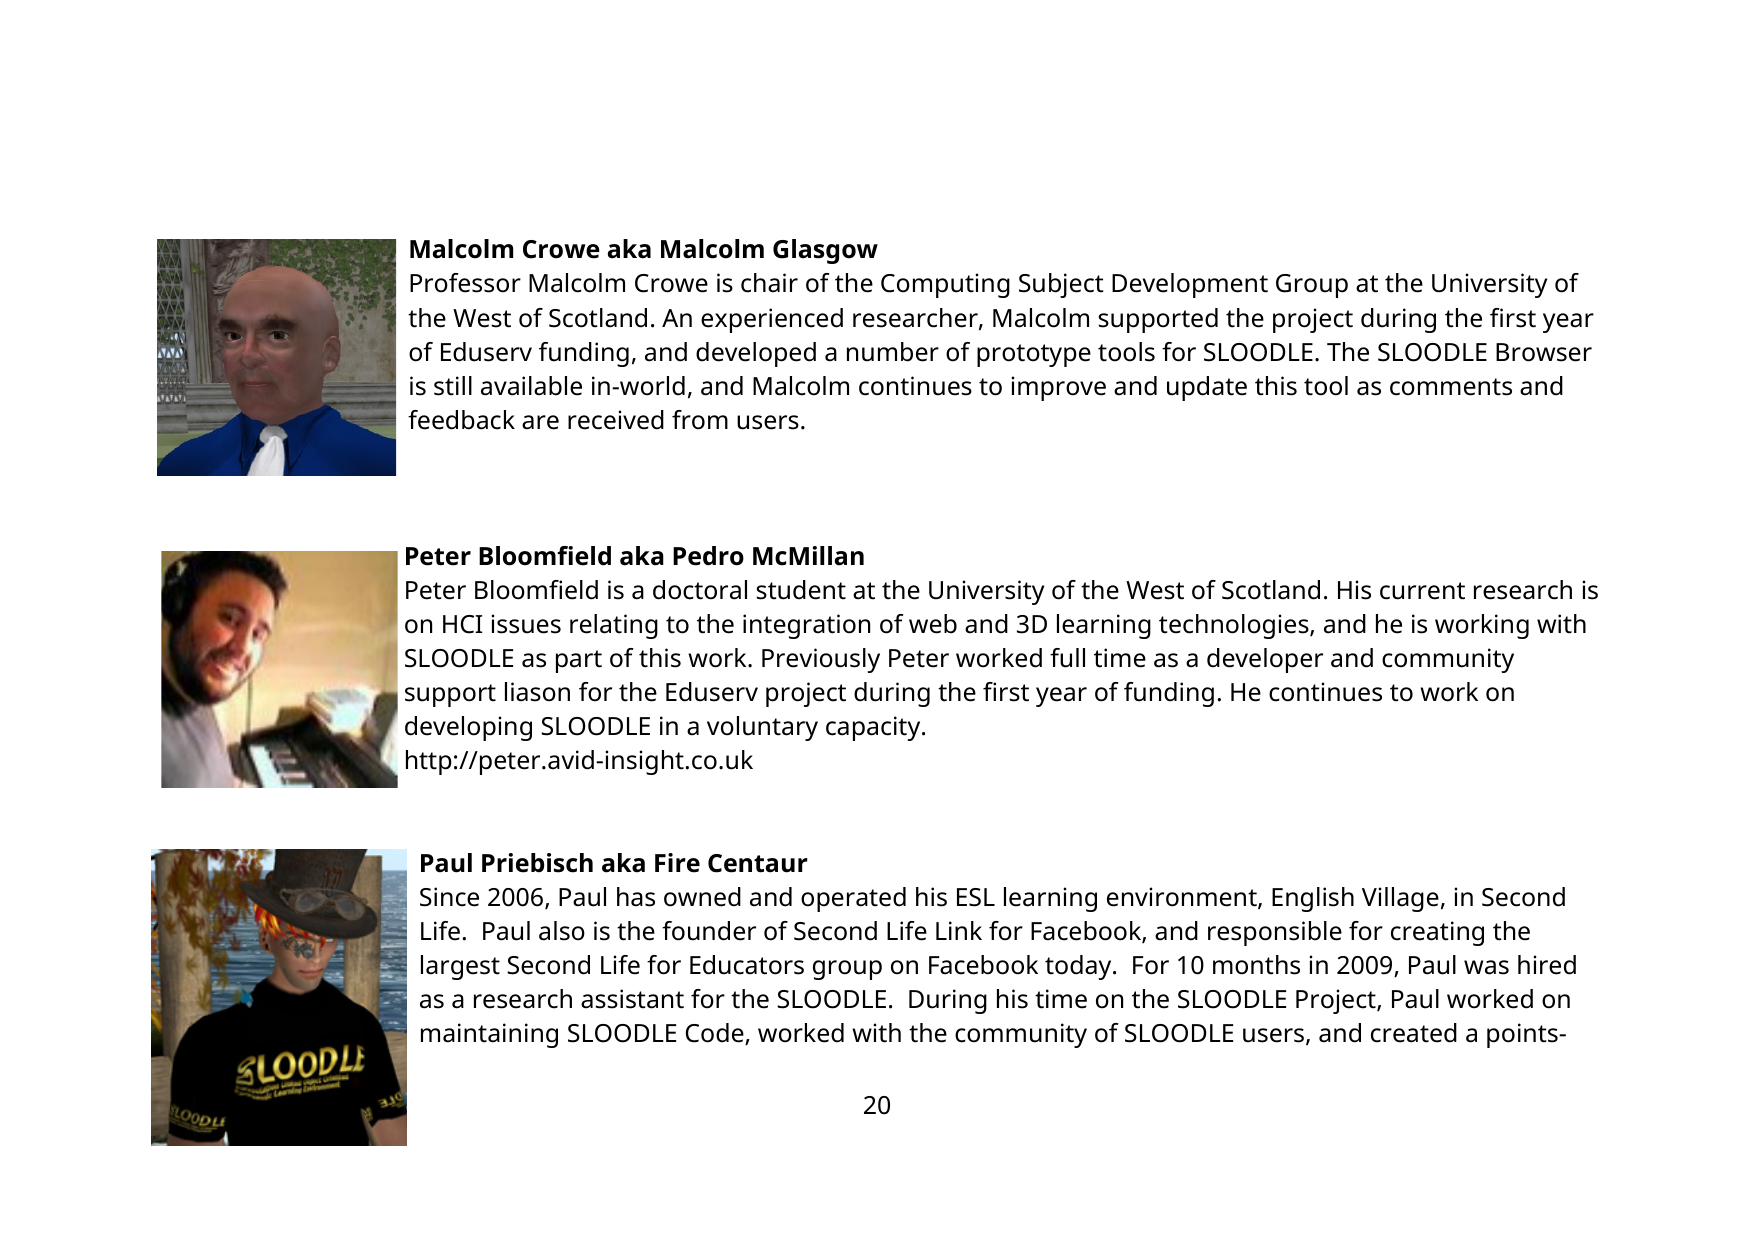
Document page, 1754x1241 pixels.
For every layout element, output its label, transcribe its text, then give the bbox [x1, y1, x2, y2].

picture [151, 849, 407, 1146]
text Since 2006, Paul has owned and operated his ESL learning environment, English Village, in Second Life. Paul also is the founder of Second Life Link for Facebook, and responsible for creating the largest Second Life for Educators group on Facebook today. For 10 months in 2009, Paul was hired as a research assistant for the SLOODLE. During his time on the SLOODLE Project, Paul worked on maintaining SLOODLE Code, worked with the community of SLOODLE users, and created a points- [407, 879, 1604, 1049]
text Peter Bloomfield aka Pedro McMillan [150, 539, 1604, 573]
text http://peter.avid-insight.co.uk [398, 743, 1604, 777]
picture [161, 551, 398, 788]
text Paul Priebisch aka Fire Centaur [150, 845, 1604, 879]
text Professor Malcolm Crowe is chair of the Computing Subject Development Group at the University of the West of Scotland. An experienced researcher, Malcolm supported the project during the first year of Eduserv funding, and developed a number of prototype tools for SLOODLE. The SLOODLE Browser is still available in-world, and Malcolm continues to improve and update this tool as comments and feedback are received from users. [397, 266, 1604, 436]
text Peter Bloomfield is a doctoral student at the University of the West of Scotland. His current research is on HCI issues relating to the integration of web and 3D learning technologies, and he is working with SLOODLE as part of this work. Previously Peter worked full time as a developer and community support liason for the Eduserv project during the first year of funding. He continues to work on developing SLOODLE in a voluntary capacity. [398, 573, 1604, 743]
text Malcolm Crowe aka Malcolm Glasgow [150, 232, 1604, 266]
picture [157, 239, 397, 476]
